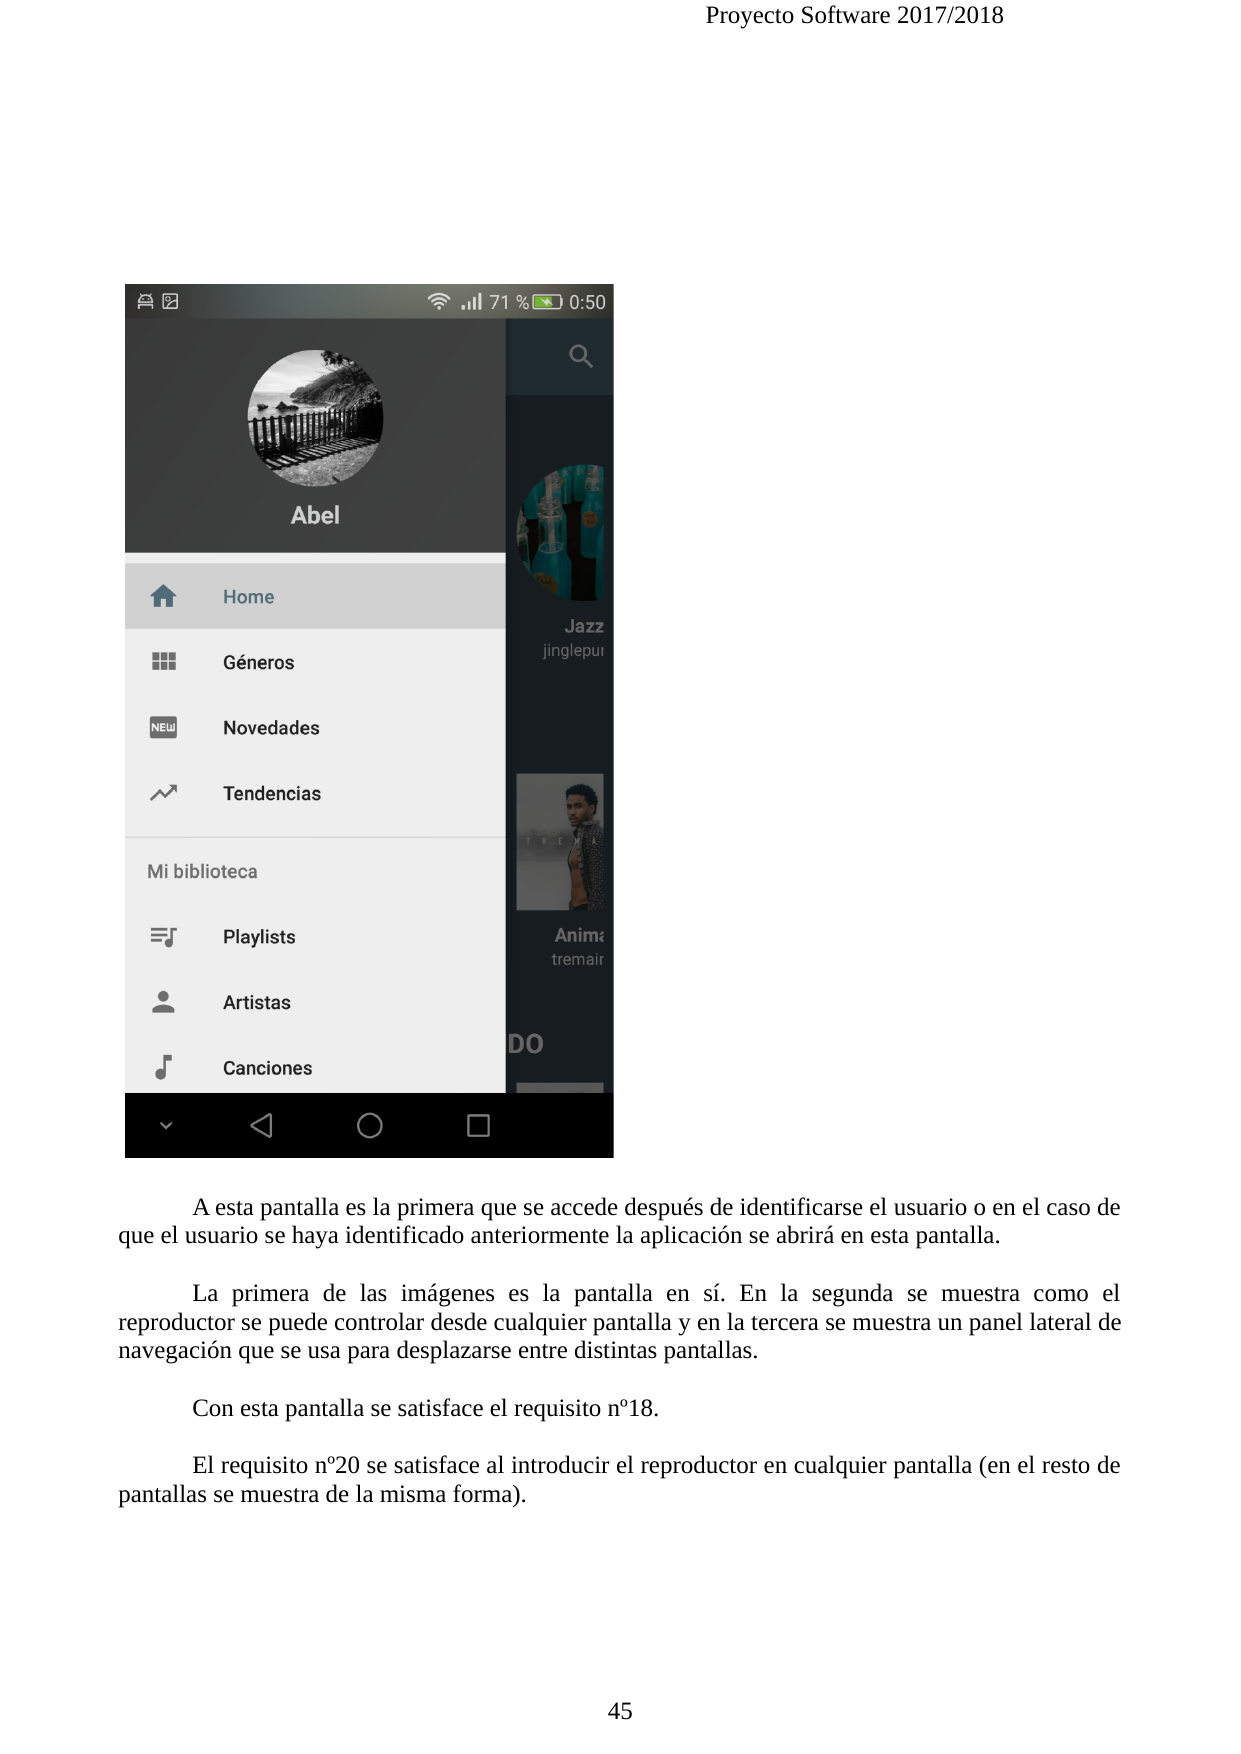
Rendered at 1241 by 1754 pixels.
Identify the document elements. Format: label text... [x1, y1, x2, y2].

text El requisito nº20 se satisface al introducir el reproductor en cualquier pantalla (en el resto de pantallas se muestra de la misma forma). [118, 1451, 1122, 1508]
picture [125, 284, 614, 1158]
table_cell [118, 118, 621, 1163]
text La primera de las imágenes es la pantalla en sí. En la segunda se muestra como el reproductor se puede controlar desde cualquier pantalla y en la tercera se muestra un panel lateral de navegación que se usa para desplazarse entre distintas pantallas. [118, 1278, 1122, 1364]
table_cell [621, 118, 1122, 1163]
text A esta pantalla es la primera que se accede después de identificarse el usuario o en el caso de que el usuario se haya identificado anteriormente la aplicación se abrirá en esta pantalla. [118, 1192, 1122, 1249]
text Con esta pantalla se satisface el requisito nº18. [118, 1393, 1122, 1422]
